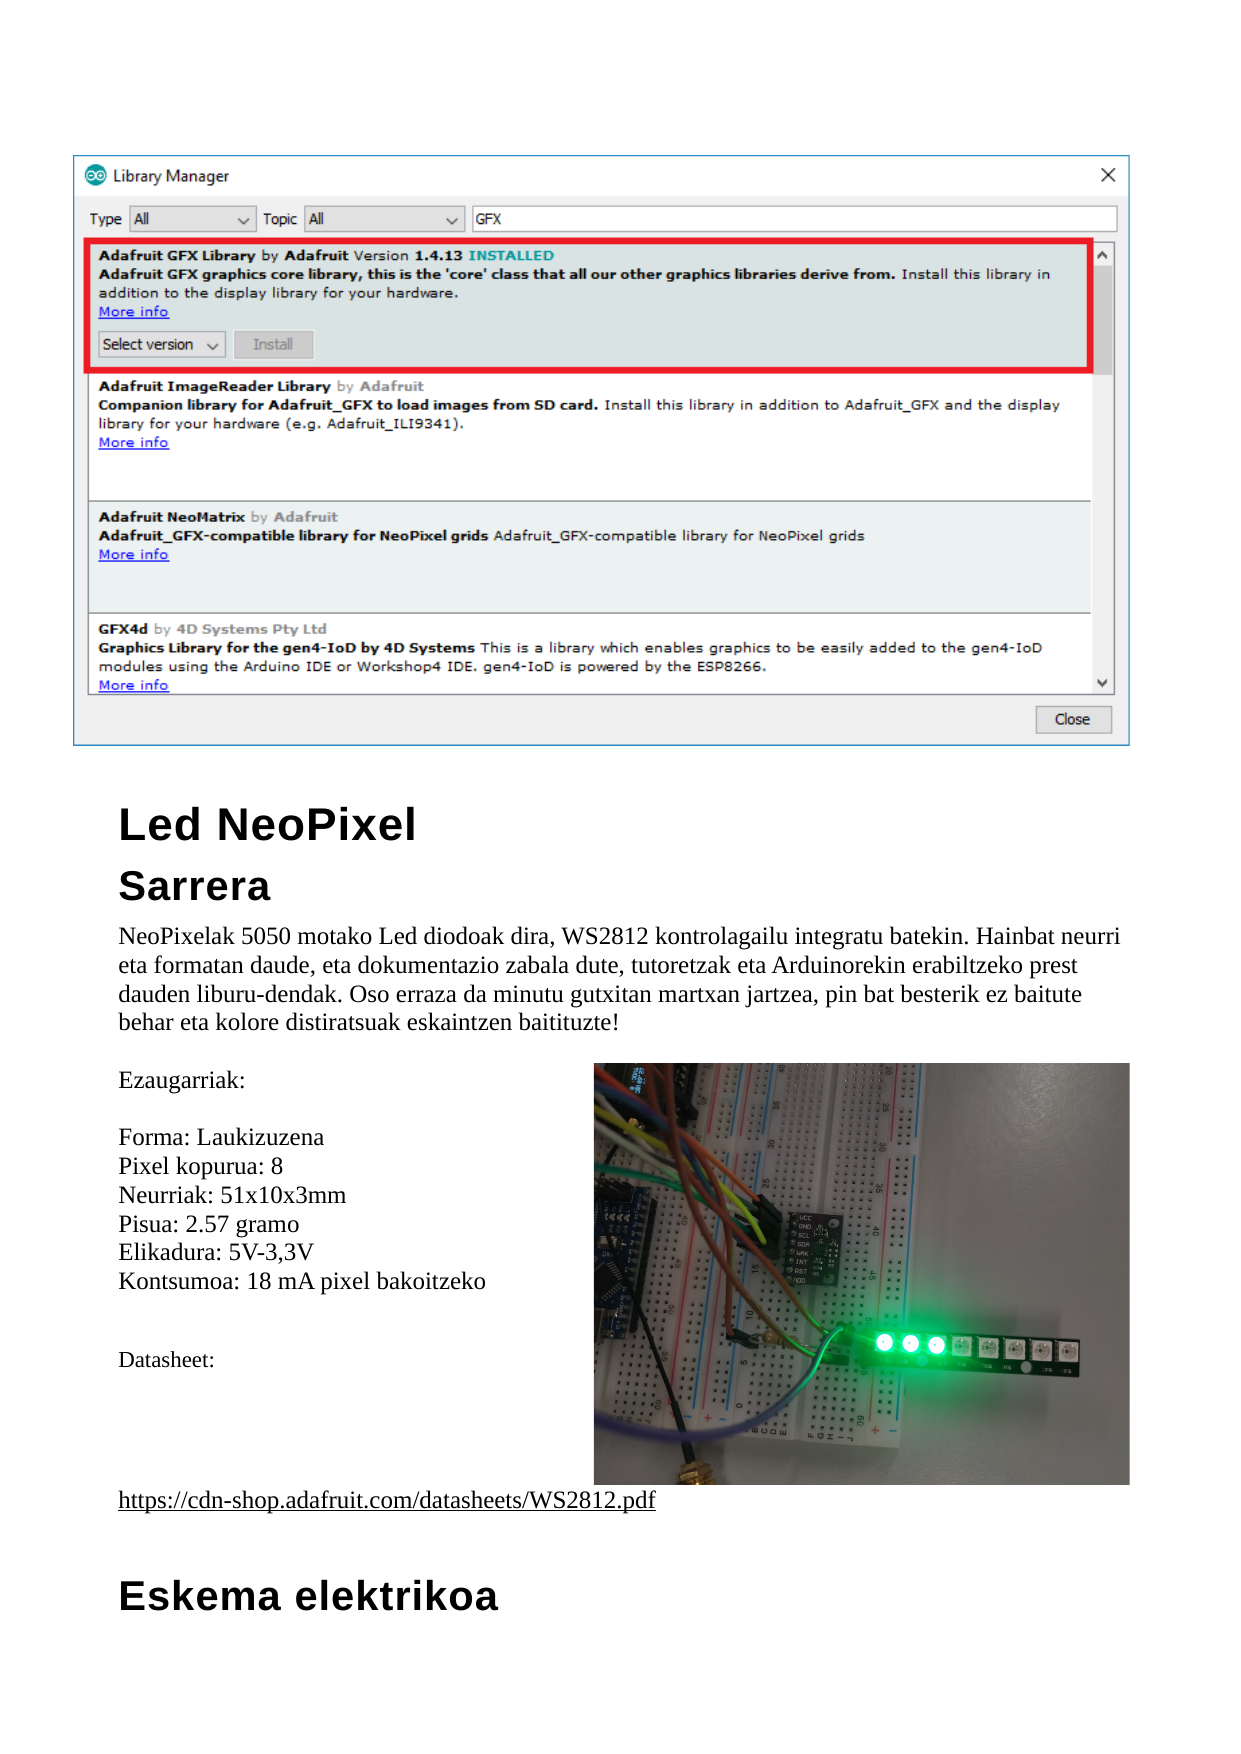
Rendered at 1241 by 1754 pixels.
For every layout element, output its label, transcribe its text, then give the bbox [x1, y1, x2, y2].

picture [73, 155, 1130, 746]
picture [593, 1063, 1130, 1485]
text Datasheet: https://cdn-shop.adafruit.com/datasheets/WS2812.pdf [118, 1346, 1122, 1514]
subtitle Led NeoPixel [118, 797, 1122, 850]
text NeoPixelak 5050 motako Led diodoak dira, WS2812 kontrolagailu integratu batekin. Hainbat neurri eta formatan daude, eta dokumentazio zabala dute, tutoretzak eta Arduinorekin erabiltzeko prest dauden liburu-dendak. Oso erraza da minutu gutxitan martxan jartzea, pin bat besterik ez baitute behar eta kolore distiratsuak eskaintzen baitituzte! Ezaugarriak: Forma: Laukizuzena Pixel kopurua: 8 Neurriak: 51x10x3mm Pisua: 2.57 gramo Elikadura: 5V-3,3V Kontsumoa: 18 mA pixel bakoitzeko [118, 921, 1122, 1295]
subtitle Eskema elektrikoa [118, 1571, 1122, 1619]
subtitle Sarrera [118, 861, 1122, 909]
